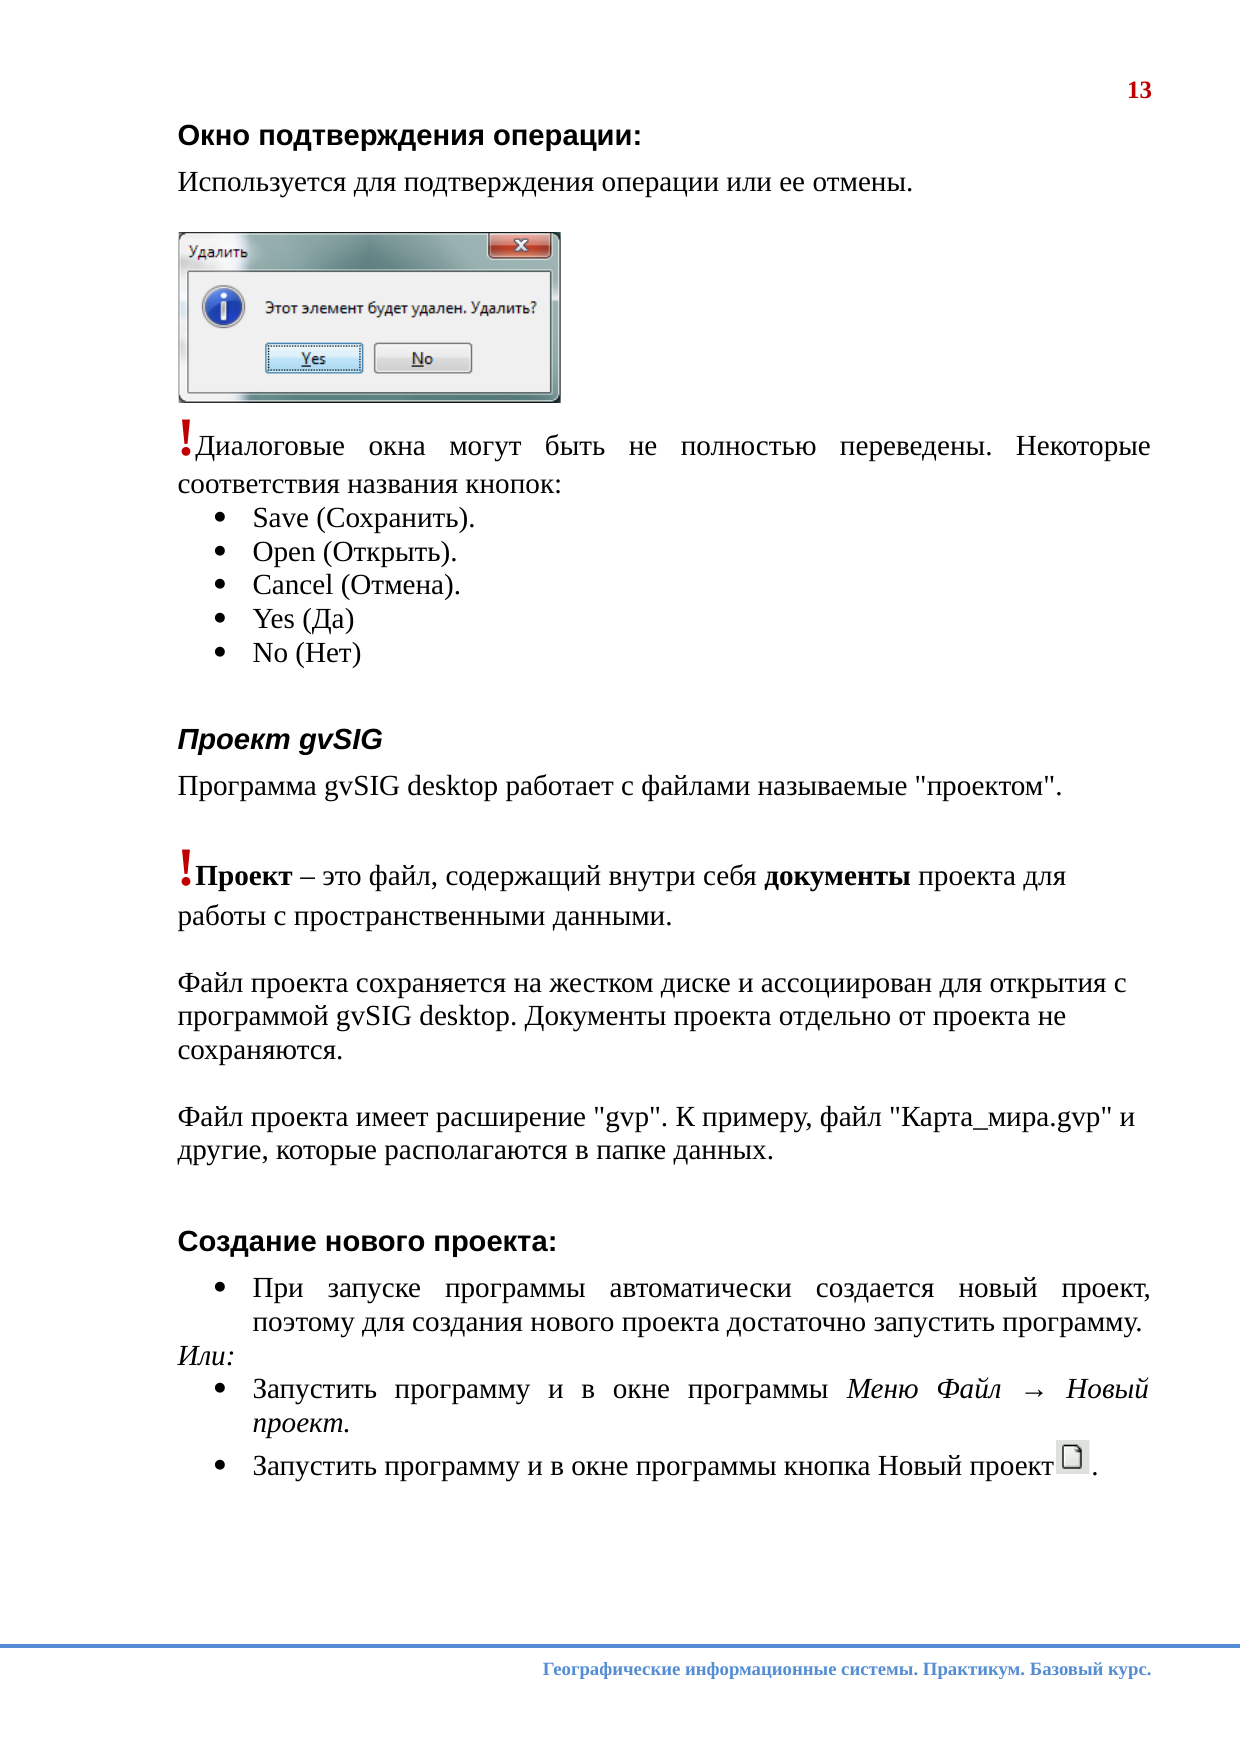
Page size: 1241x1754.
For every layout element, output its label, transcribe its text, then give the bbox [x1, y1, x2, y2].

list Cancel (Отмена). [215, 567, 1152, 601]
subtitle Проект gvSIG [177, 722, 1152, 756]
text Или: [177, 1338, 1152, 1371]
list При запуске программы автоматически создается новый проект, поэтому для создания нового проекта достаточно запустить программу. [215, 1271, 1152, 1338]
list Запустить программу и в окне программы кнопка Новый проект. [215, 1438, 1152, 1481]
list Запустить программу и в окне программы Меню Файл → Новый проект. [215, 1371, 1152, 1438]
list Open (Открыть). [215, 534, 1152, 567]
picture [178, 232, 561, 403]
text !Диалоговые окна могут быть не полностью переведены. Некоторые соответствия названия кнопок: [177, 404, 1152, 500]
text !Проект – это файл, содержащий внутри себя документы проекта для работы с пространственными данными. [177, 835, 1152, 931]
text Файл проекта имеет расширение "gvp". К примеру, файл "Карта_мира.gvp" и другие, которые располагаются в папке данных. [177, 1065, 1152, 1166]
text Файл проекта сохраняется на жестком диске и ассоциирован для открытия с программой gvSIG desktop. Документы проекта отдельно от проекта не сохраняются. [177, 931, 1152, 1065]
subtitle Создание нового проекта: [177, 1224, 1152, 1258]
text Программа gvSIG desktop работает с файлами называемые "проектом". [177, 768, 1152, 802]
list Yes (Да) [215, 601, 1152, 635]
list No (Нет) [215, 635, 1152, 668]
text Используется для подтверждения операции или ее отмены. [177, 164, 1152, 198]
list Save (Сохранить). [215, 500, 1152, 534]
subtitle Окно подтверждения операции: [177, 118, 1152, 152]
